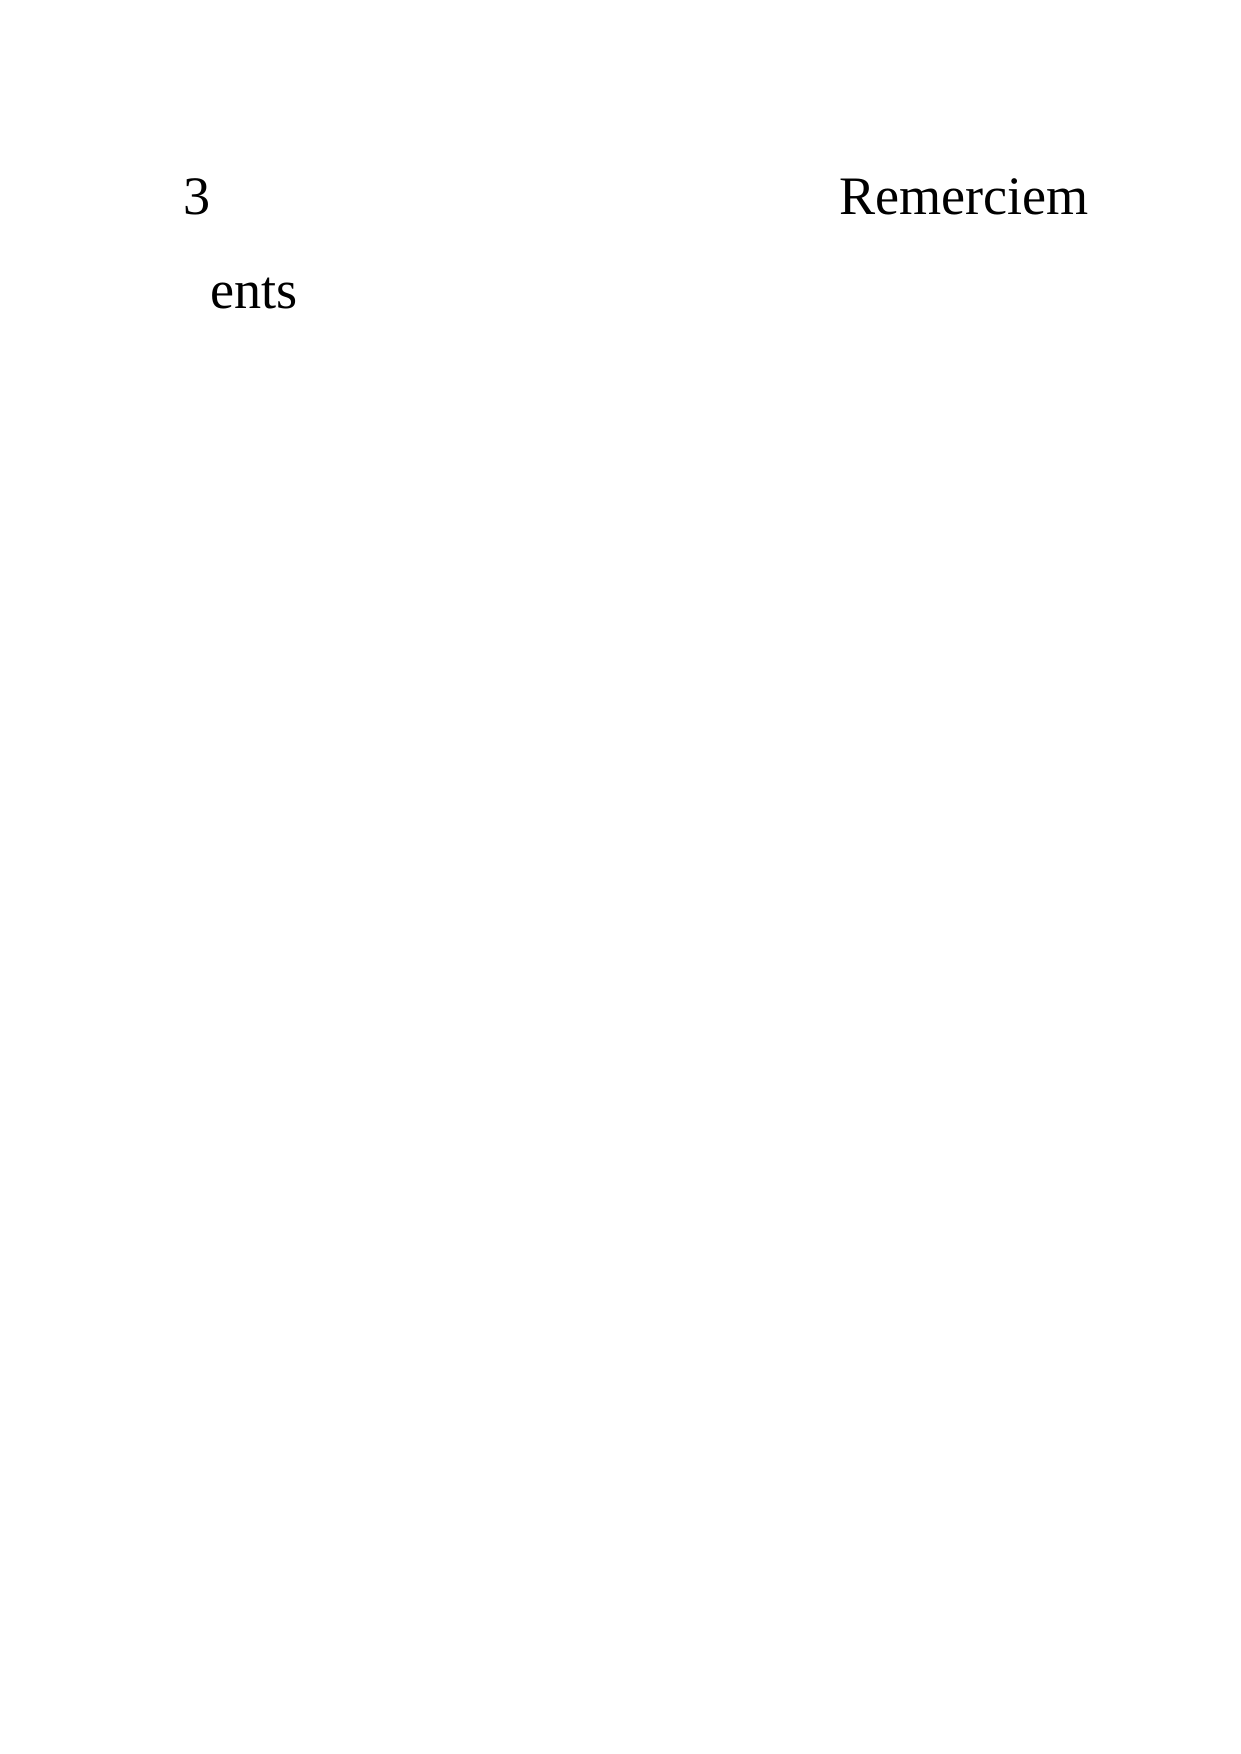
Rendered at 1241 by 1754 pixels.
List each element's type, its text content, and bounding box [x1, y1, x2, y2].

subtitle Remerciements [210, 164, 1093, 320]
